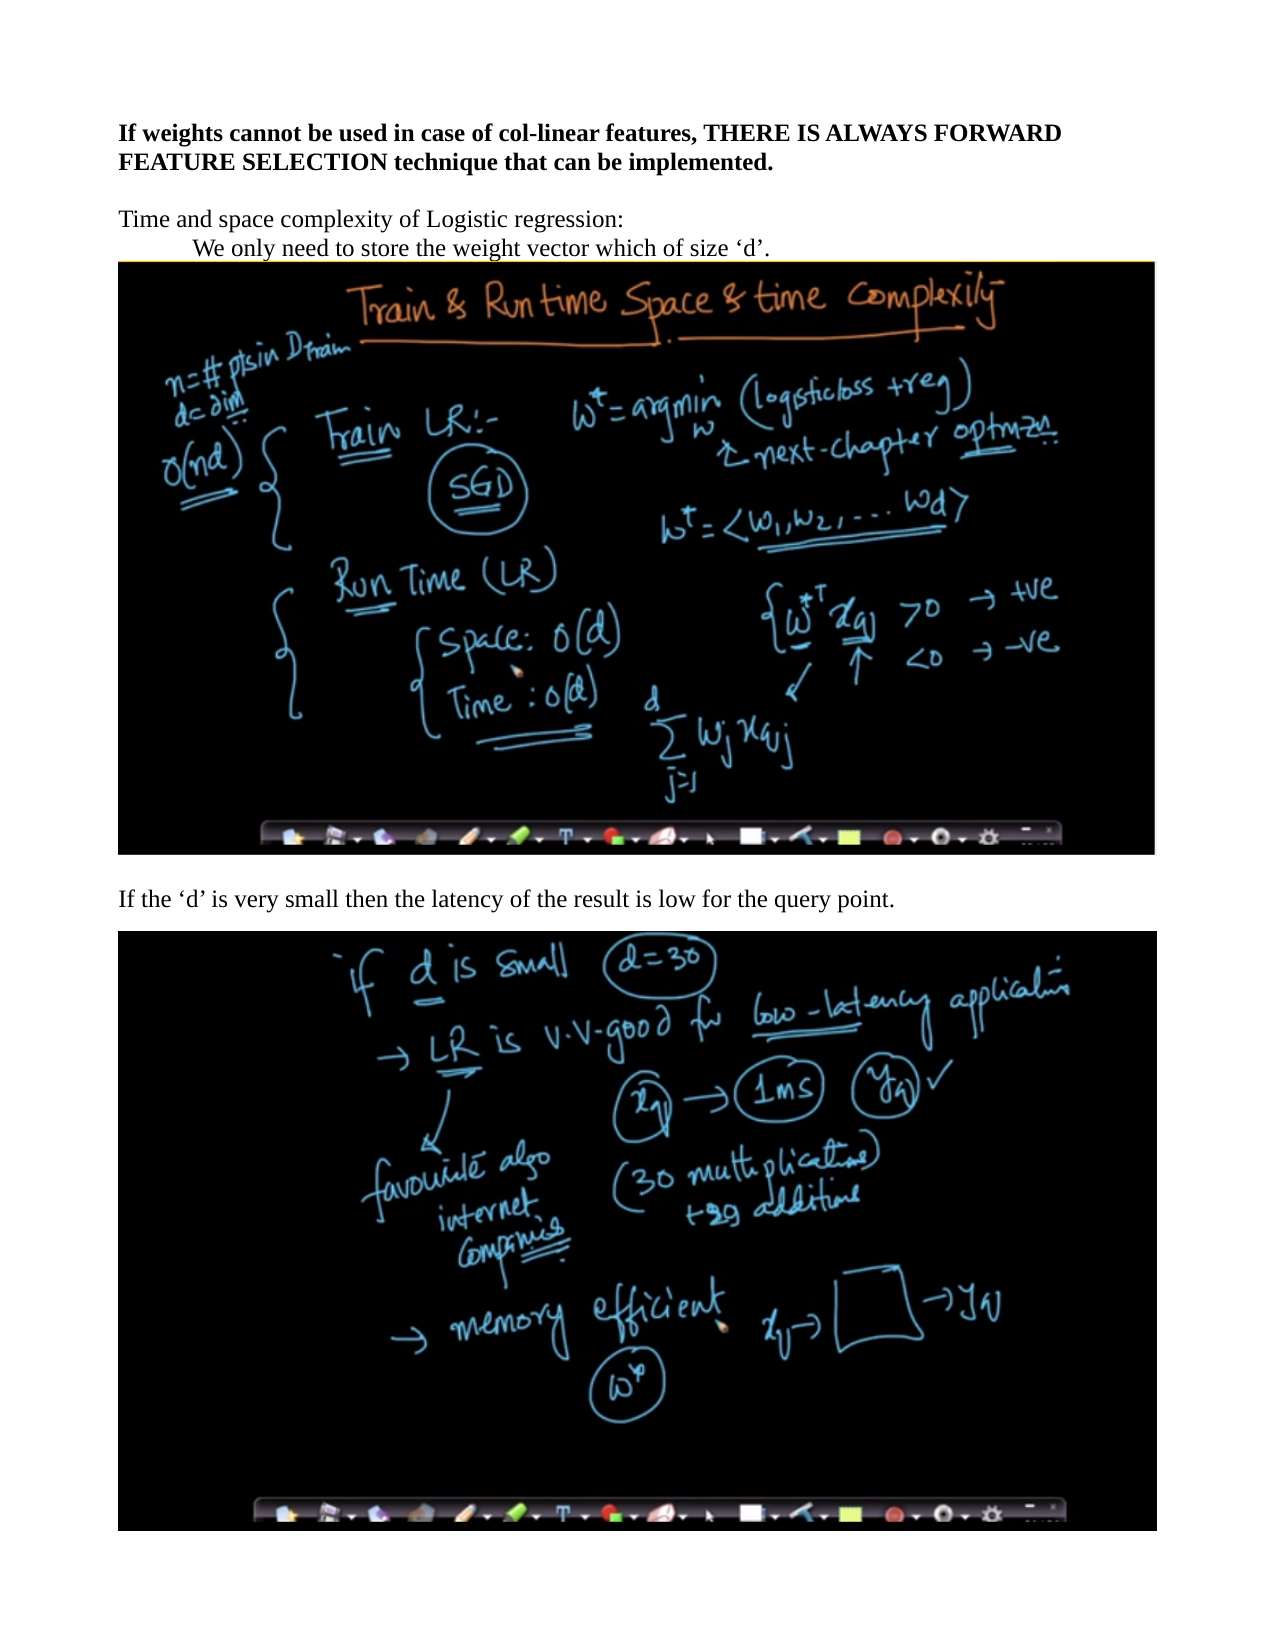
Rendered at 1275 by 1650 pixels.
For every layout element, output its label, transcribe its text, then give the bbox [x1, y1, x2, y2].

text We only need to store the weight vector which of size ‘d’. [118, 233, 1157, 261]
picture [118, 261, 1157, 856]
text Time and space complexity of Logistic regression: [118, 204, 1157, 233]
text If the ‘d’ is very small then the latency of the result is low for the query point. [118, 884, 1157, 913]
picture [118, 931, 1157, 1531]
text If weights cannot be used in case of col-linear features, THERE IS ALWAYS FORWARD FEATURE SELECTION technique that can be implemented. [118, 118, 1157, 176]
